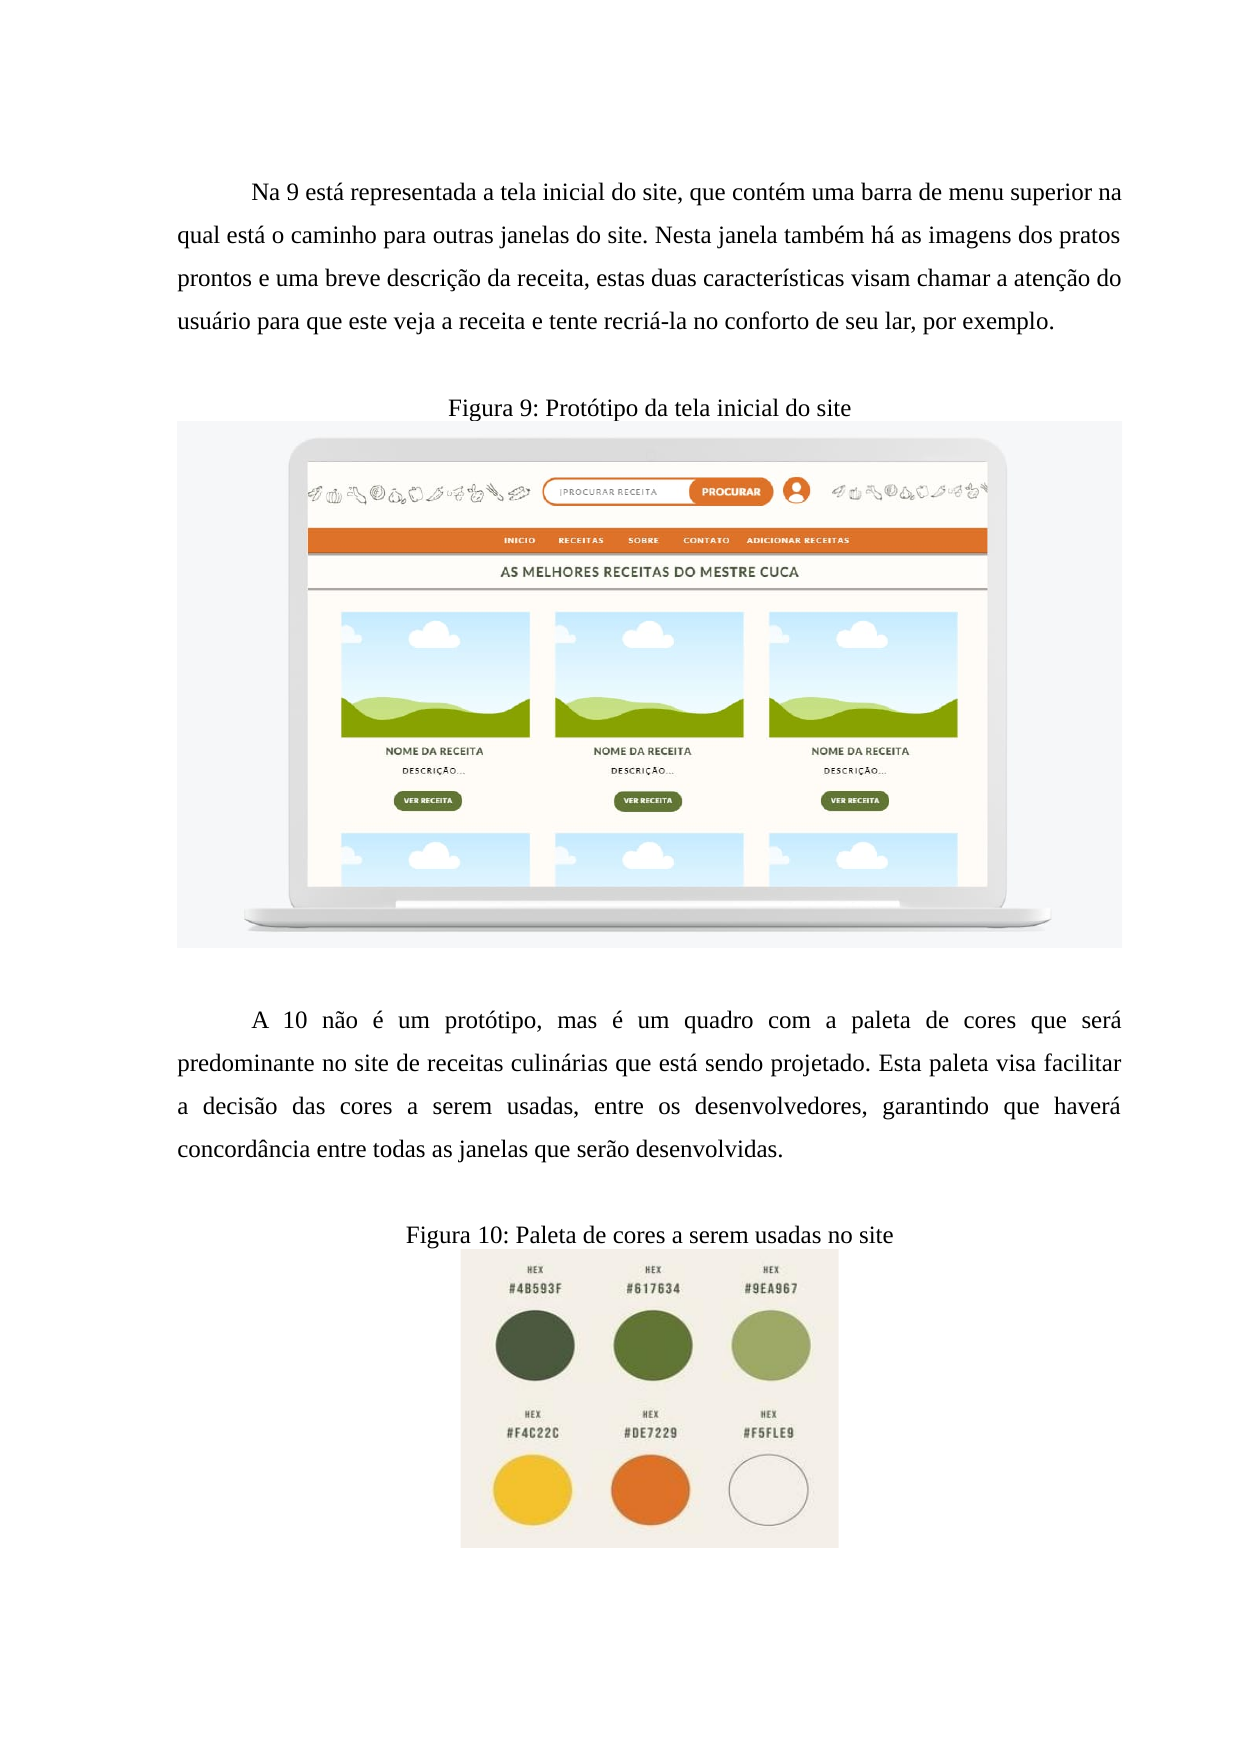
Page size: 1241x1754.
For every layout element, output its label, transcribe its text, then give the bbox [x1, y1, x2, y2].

text Na Figura 9 está representada a tela inicial do site, que contém uma barra de menu superior na qual está o caminho para outras janelas do site. Nesta janela também há as imagens dos pratos prontos e uma breve descrição da receita, estas duas características visam chamar a atenção do usuário para que este veja a receita e tente recriá-la no conforto de seu lar, por exemplo. [177, 177, 1122, 335]
text Figura 9: Protótipo da tela inicial do site [177, 393, 1122, 421]
picture [460, 1249, 839, 1548]
text A Figura 10 não é um protótipo, mas é um quadro com a paleta de cores que será predominante no site de receitas culinárias que está sendo projetado. Esta paleta visa facilitar a decisão das cores a serem usadas, entre os desenvolvedores, garantindo que haverá concordância entre todas as janelas que serão desenvolvidas. [177, 1005, 1122, 1163]
picture [177, 421, 1123, 948]
text Figura 10: Paleta de cores a serem usadas no site [177, 1220, 1122, 1249]
